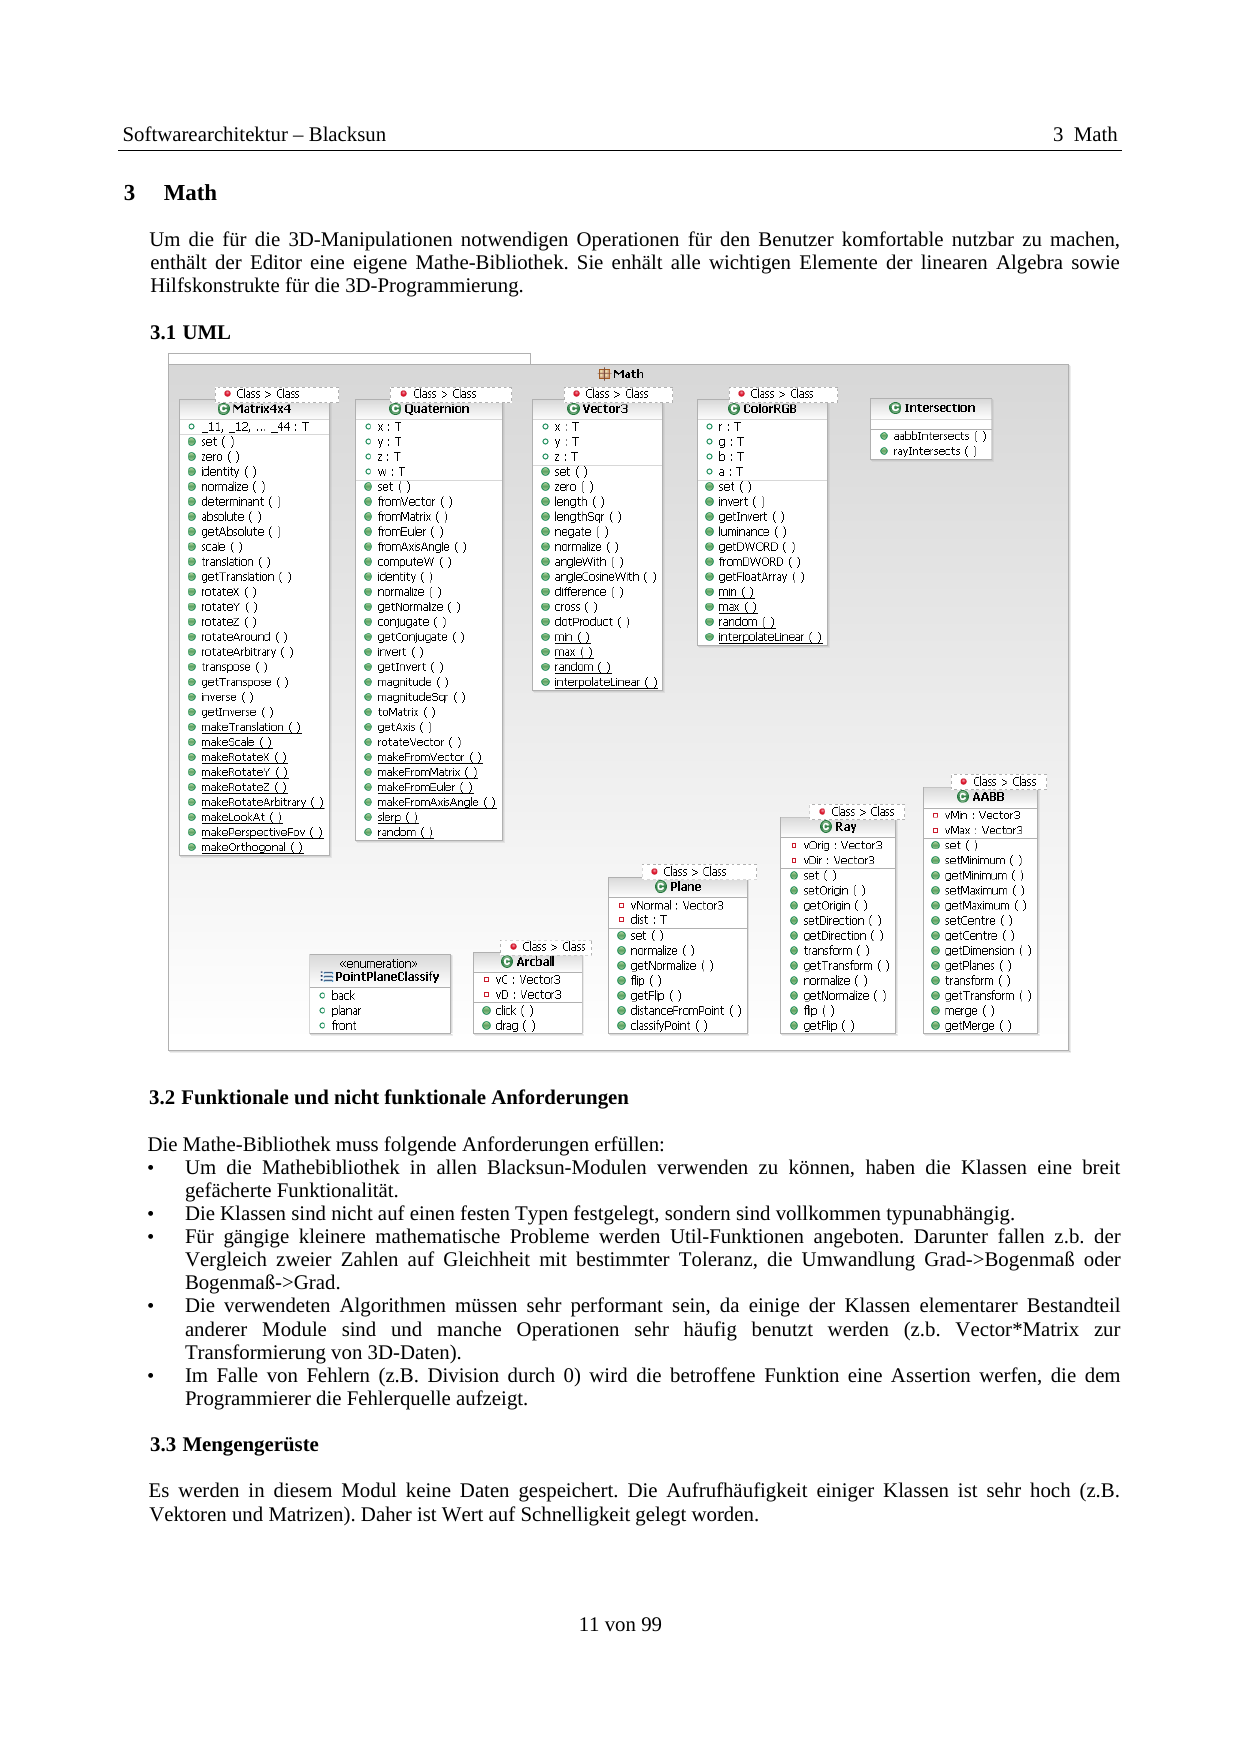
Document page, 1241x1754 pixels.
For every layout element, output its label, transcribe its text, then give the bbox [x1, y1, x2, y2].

text Es werden in diesem Modul keine Daten gespeichert. Die Aufrufhäufigkeit einiger Klassen ist sehr hoch (z.B. Vektoren und Matrizen). Daher ist Wert auf Schnelligkeit gelegt worden. [148, 1479, 1122, 1526]
list Um die Mathebibliothek in allen Blacksun-Modulen verwenden zu können, haben die Klassen eine breit gefächerte Funktionalität. [147, 1156, 1122, 1202]
list Die verwendeten Algorithmen müssen sehr performant sein, da einige der Klassen elementarer Bestandteil anderer Module sind und manche Operationen sehr häufig benutzt werden (z.b. Vector*Matrix zur Transformierung von 3D-Daten). [147, 1294, 1122, 1364]
subtitle UML [145, 321, 1122, 344]
text Um die für die 3D-Manipulationen notwendigen Operationen für den Benutzer komfortable nutzbar zu machen, enthält der Editor eine eigene Mathe-Bibliothek. Sie enhält alle wichtigen Elemente der linearen Algebra sowie Hilfskonstrukte für die 3D-Programmierung. [149, 228, 1122, 297]
list Im Falle von Fehlern (z.B. Division durch 0) wird die betroffene Funktion eine Assertion werfen, die dem Programmierer die Fehlerquelle aufzeigt. [147, 1364, 1122, 1410]
list Die Klassen sind nicht auf einen festen Typen festgelegt, sondern sind vollkommen typunabhängig. [147, 1202, 1122, 1225]
subtitle Math [118, 179, 1122, 205]
subtitle Funktionale und nicht funktionale Anforderungen [144, 1086, 1122, 1109]
subtitle Mengengerüste [145, 1433, 1122, 1456]
picture [158, 343, 1082, 1063]
list Für gängige kleinere mathematische Probleme werden Util-Funktionen angeboten. Darunter fallen z.b. der Vergleich zweier Zahlen auf Gleichheit mit bestimmter Toleranz, die Umwandlung Grad->Bogenmaß oder Bogenmaß->Grad. [147, 1225, 1122, 1294]
text Die Mathe-Bibliothek muss folgende Anforderungen erfüllen: [147, 1132, 1122, 1156]
